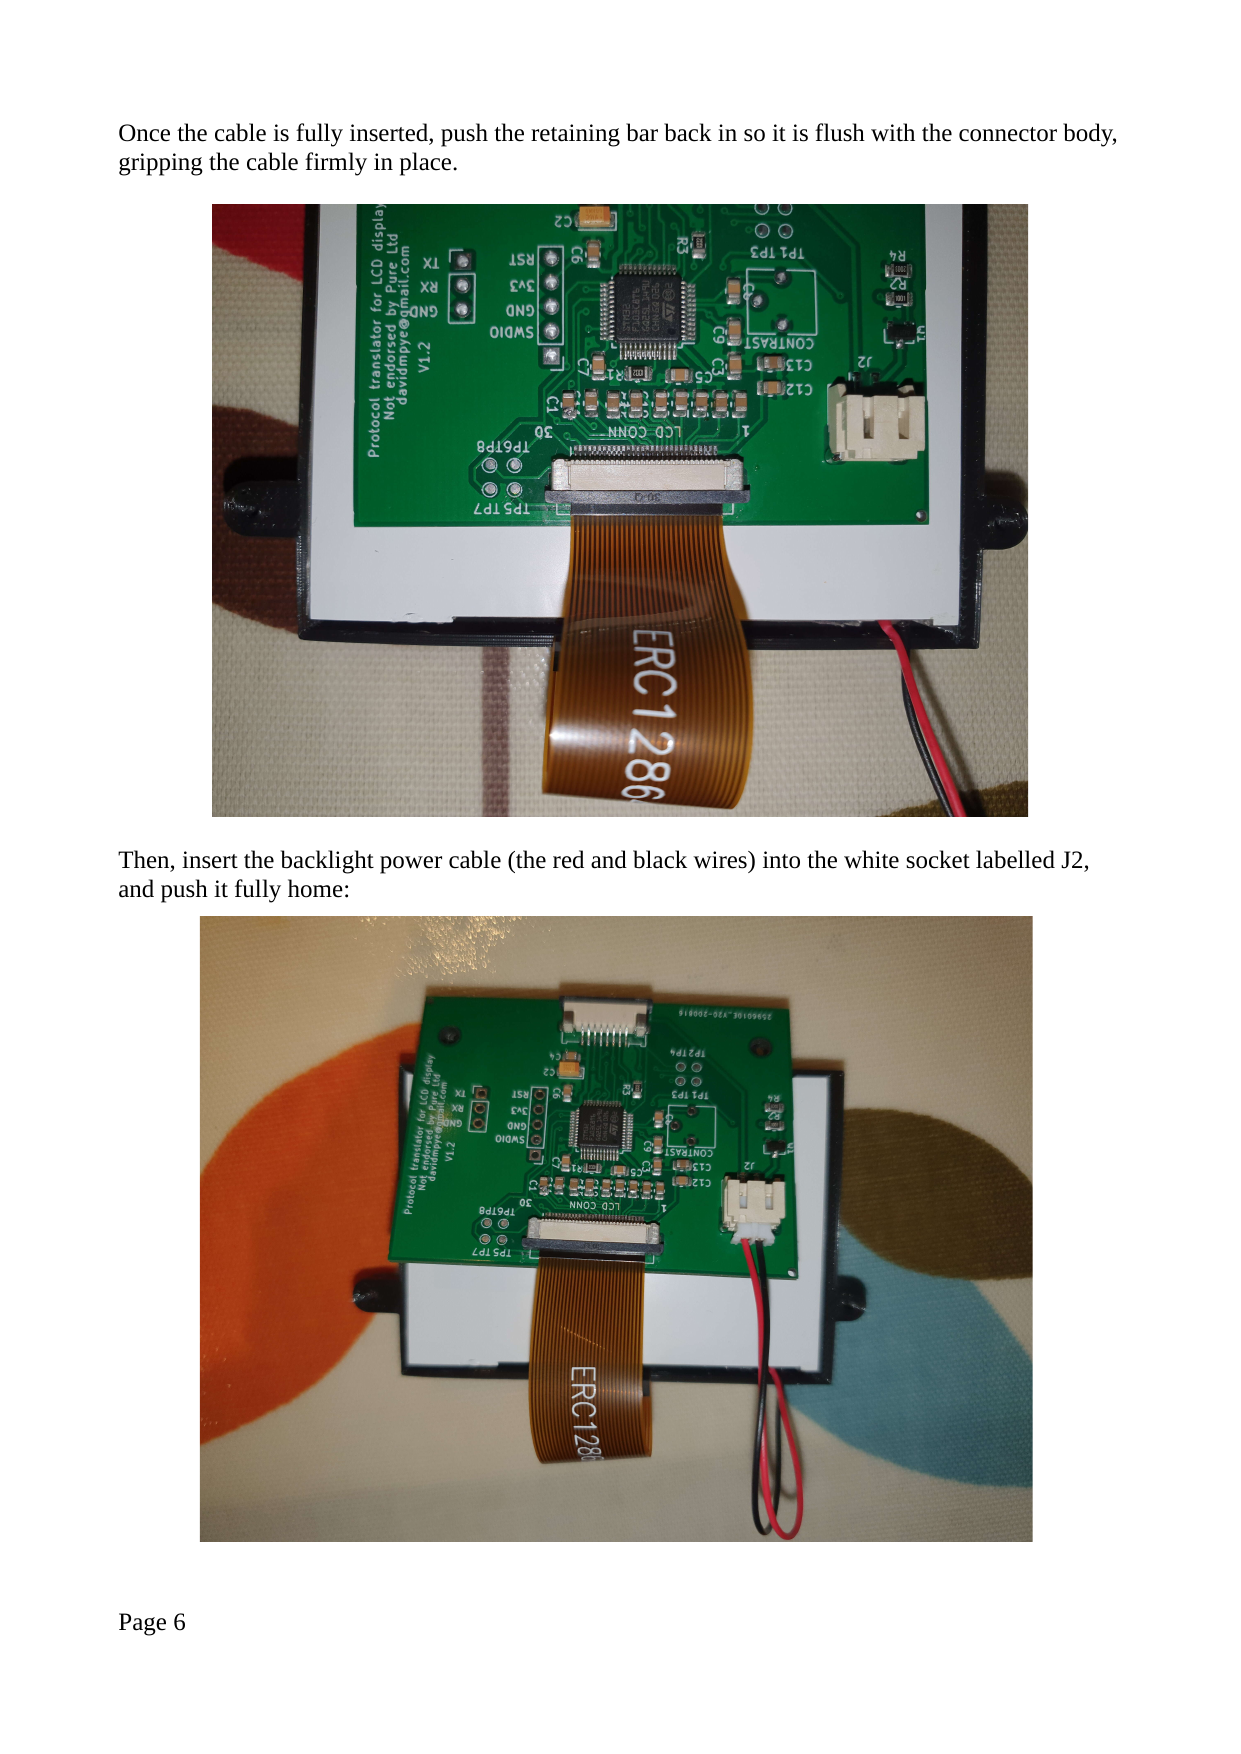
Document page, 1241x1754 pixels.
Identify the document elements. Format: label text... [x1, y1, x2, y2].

picture [212, 204, 1029, 817]
picture [199, 916, 1033, 1542]
text Then, insert the backlight power cable (the red and black wires) into the white socket labelled J2, and push it fully home: [118, 845, 1122, 903]
text Once the cable is fully inserted, push the retaining bar back in so it is flush with the connector body, gripping the cable firmly in place. [118, 118, 1122, 176]
